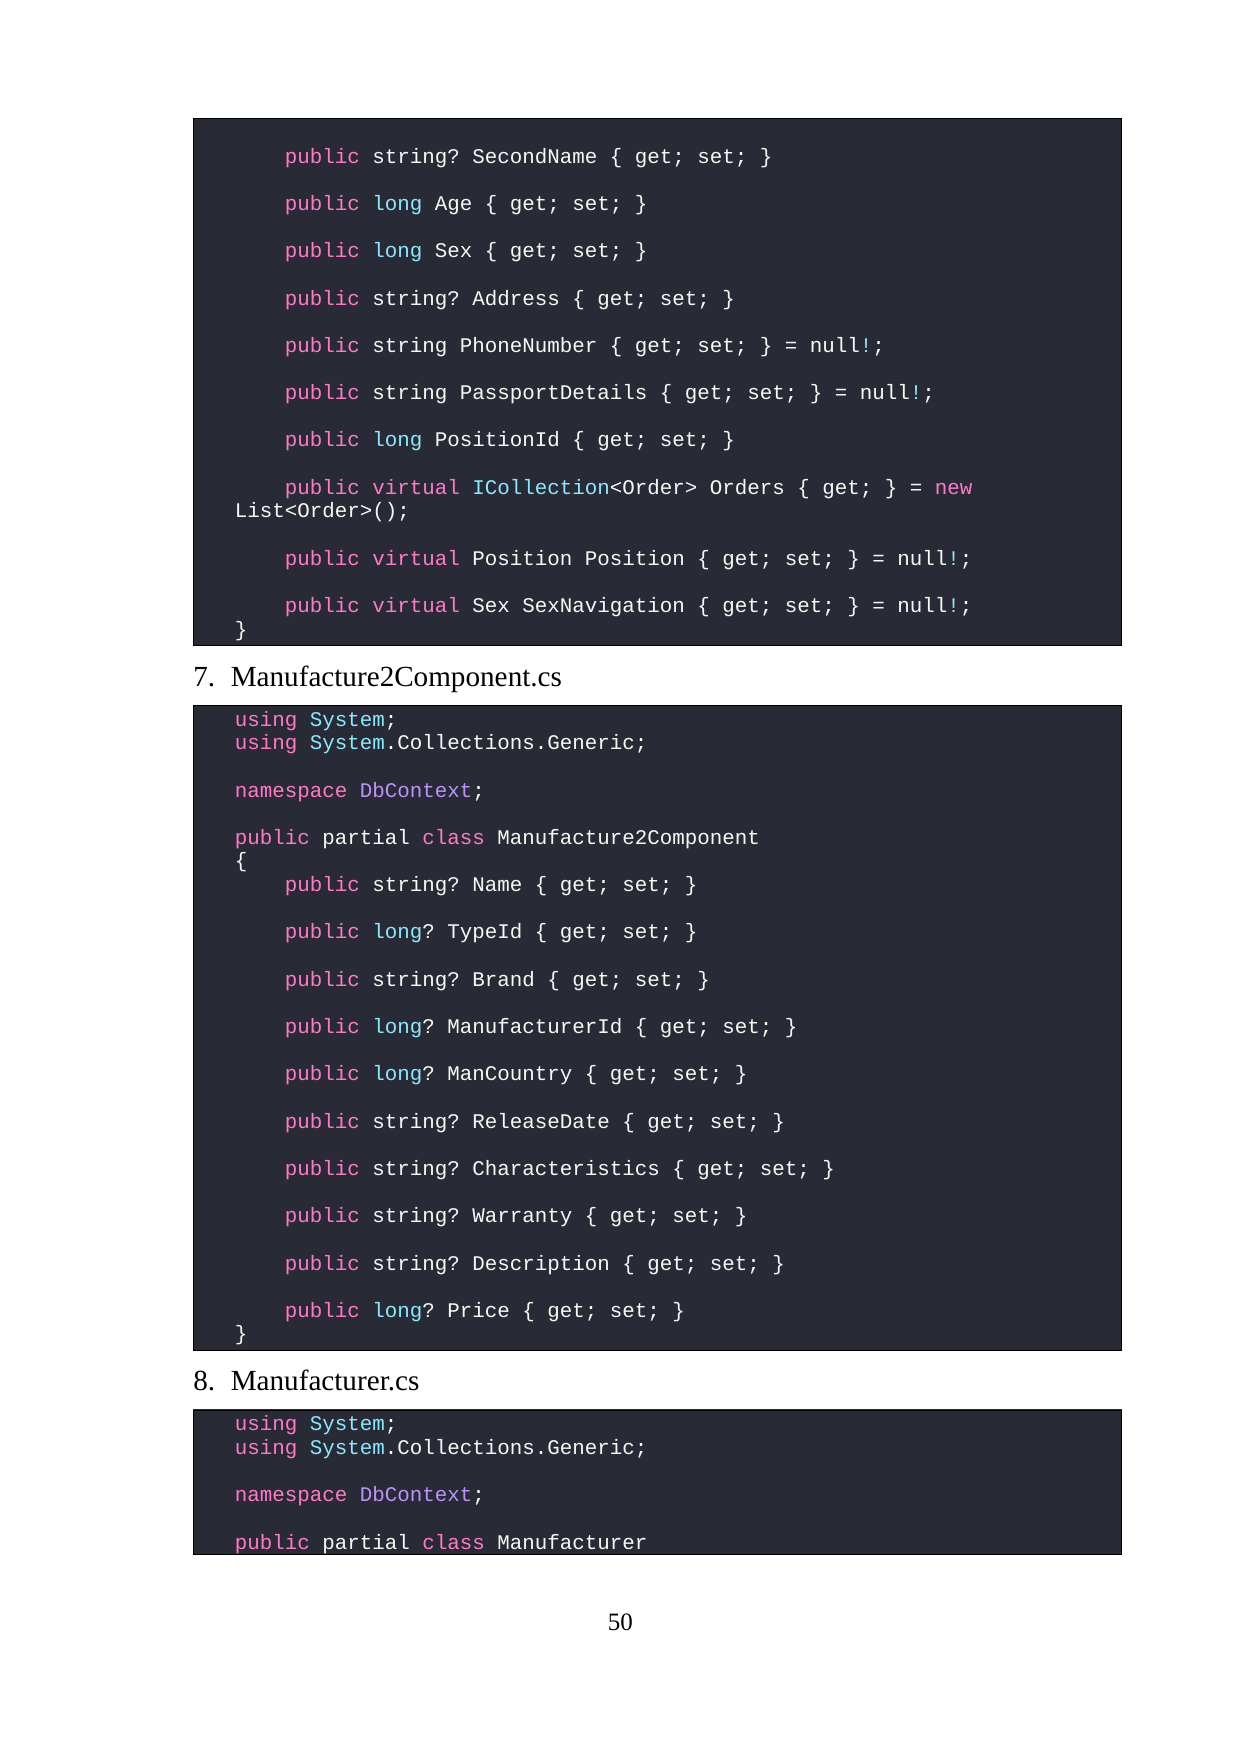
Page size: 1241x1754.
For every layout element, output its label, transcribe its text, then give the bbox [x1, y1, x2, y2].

list public long Sex { get; set; } [194, 236, 1121, 260]
list namespace DbContext; [194, 776, 1121, 799]
list public long PositionId { get; set; } [194, 426, 1121, 449]
list public long? ManufacturerId { get; set; } [194, 1012, 1121, 1036]
list public string? Name { get; set; } [194, 870, 1121, 894]
list public partial class Manufacturer [194, 1528, 1121, 1554]
list namespace DbContext; [194, 1480, 1121, 1504]
list public string? Description { get; set; } [194, 1248, 1121, 1272]
list Manufacturer.cs [193, 1363, 1122, 1397]
list public string? Warranty { get; set; } [194, 1201, 1121, 1225]
list using System.Collections.Generic; [194, 728, 1121, 752]
list public long? TypeId { get; set; } [194, 917, 1121, 941]
list public virtual Sex SexNavigation { get; set; } = null!; [194, 591, 1121, 615]
list public long? ManCountry { get; set; } [194, 1059, 1121, 1083]
list { [194, 847, 1121, 870]
list public string? Brand { get; set; } [194, 965, 1121, 988]
list using System; [194, 706, 1121, 728]
list } [194, 1319, 1121, 1350]
list public string? SecondName { get; set; } [194, 142, 1121, 165]
list public long? Price { get; set; } [194, 1296, 1121, 1319]
list public string? ReleaseDate { get; set; } [194, 1107, 1121, 1130]
list public virtual ICollection<Order> Orders { get; } = new List<Order>(); [194, 473, 1121, 520]
list using System; [194, 1411, 1121, 1433]
list using System.Collections.Generic; [194, 1433, 1121, 1457]
list public string? Address { get; set; } [194, 284, 1121, 307]
list public string PhoneNumber { get; set; } = null!; [194, 331, 1121, 354]
list public partial class Manufacture2Component [194, 823, 1121, 847]
list public string? Characteristics { get; set; } [194, 1154, 1121, 1178]
list } [194, 615, 1121, 645]
list Manufacture2Component.cs [193, 659, 1122, 692]
list public virtual Position Position { get; set; } = null!; [194, 544, 1121, 567]
list public long Age { get; set; } [194, 189, 1121, 213]
list public string PassportDetails { get; set; } = null!; [194, 378, 1121, 402]
